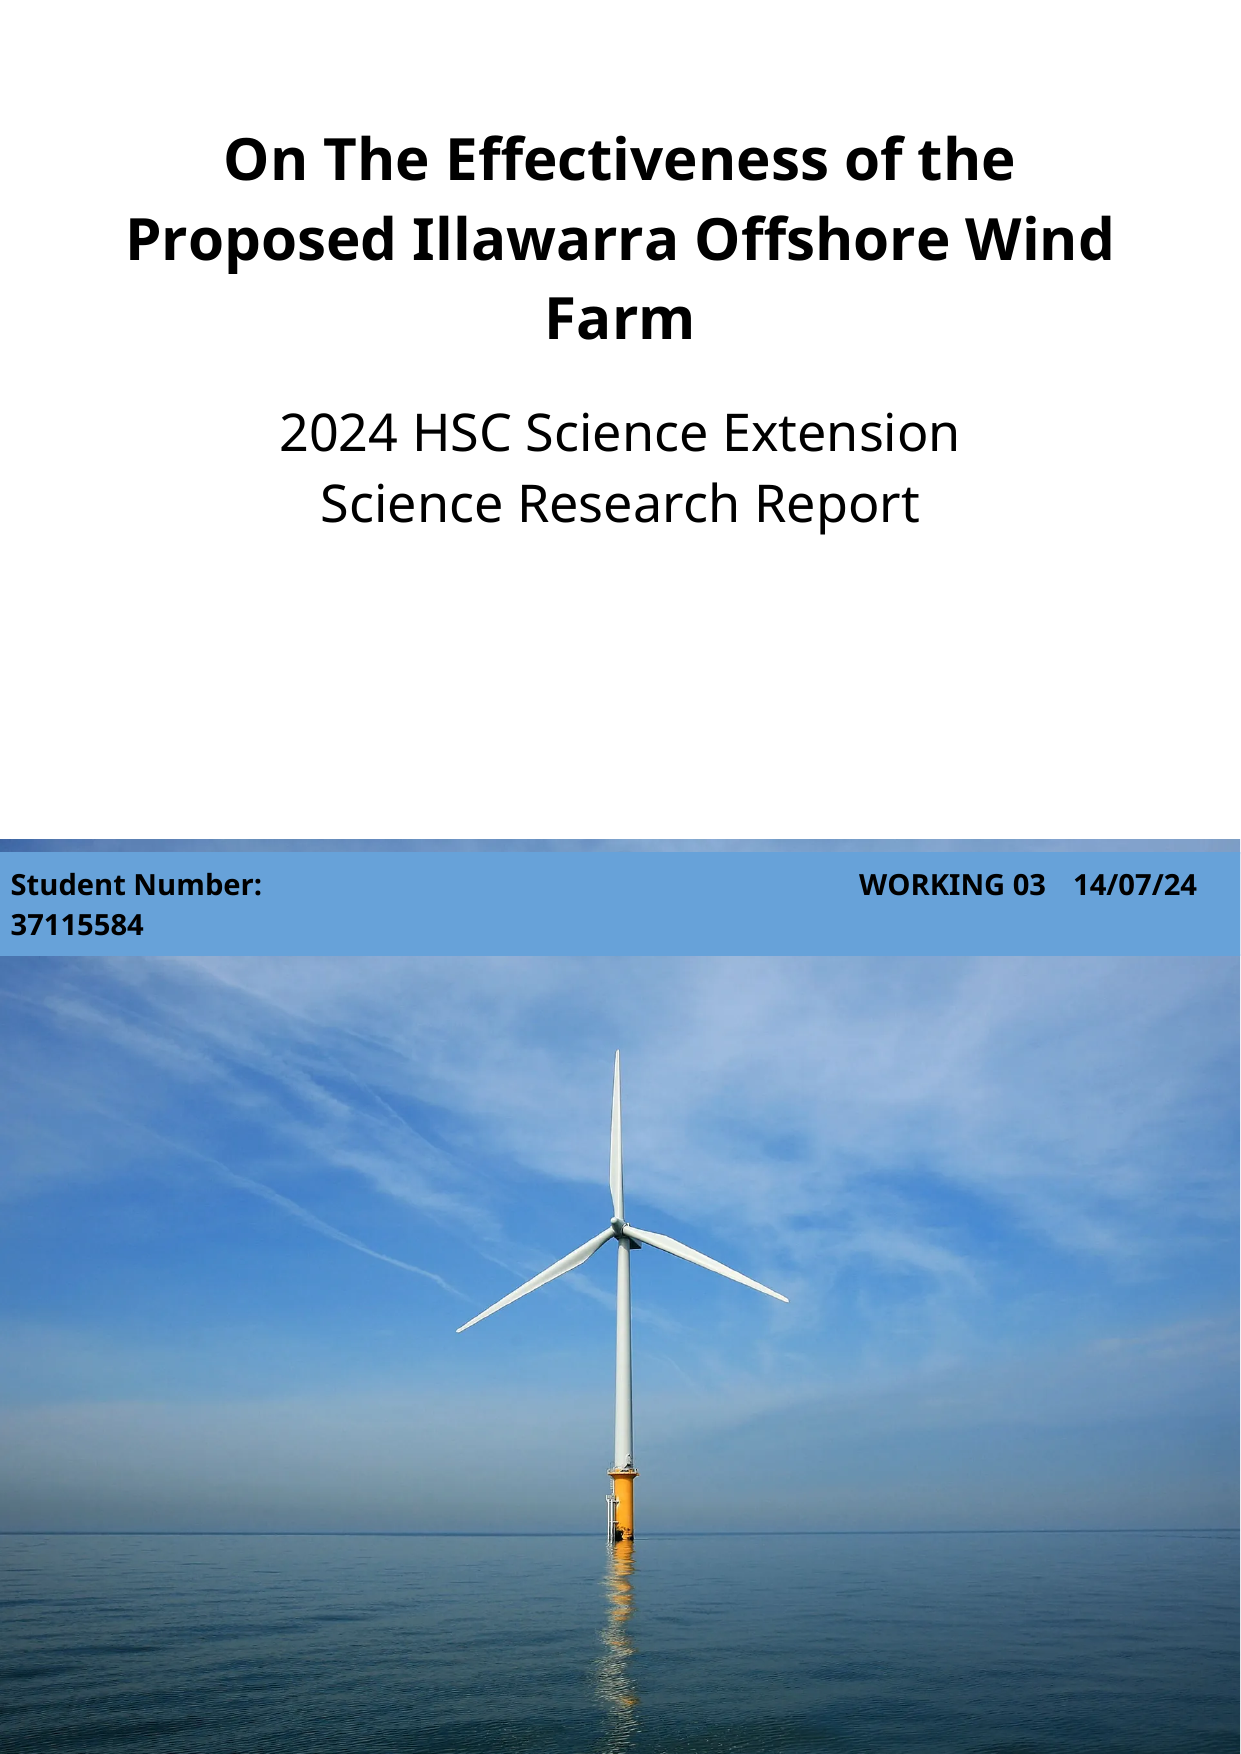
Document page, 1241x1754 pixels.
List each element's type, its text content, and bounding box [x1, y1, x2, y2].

title On The Effectiveness of the Proposed Illawarra Offshore Wind Farm [118, 118, 1122, 356]
subtitle Science Research Report [118, 467, 1122, 537]
picture [0, 956, 1241, 1754]
picture [0, 839, 1241, 852]
subtitle 2024 HSC Science Extension [118, 396, 1122, 467]
table_header WORKING 03 [850, 854, 1061, 954]
table_header Student Number: 37115584 [1, 854, 401, 954]
table_header 14/07/24 [1064, 854, 1239, 954]
table_header [403, 854, 848, 954]
